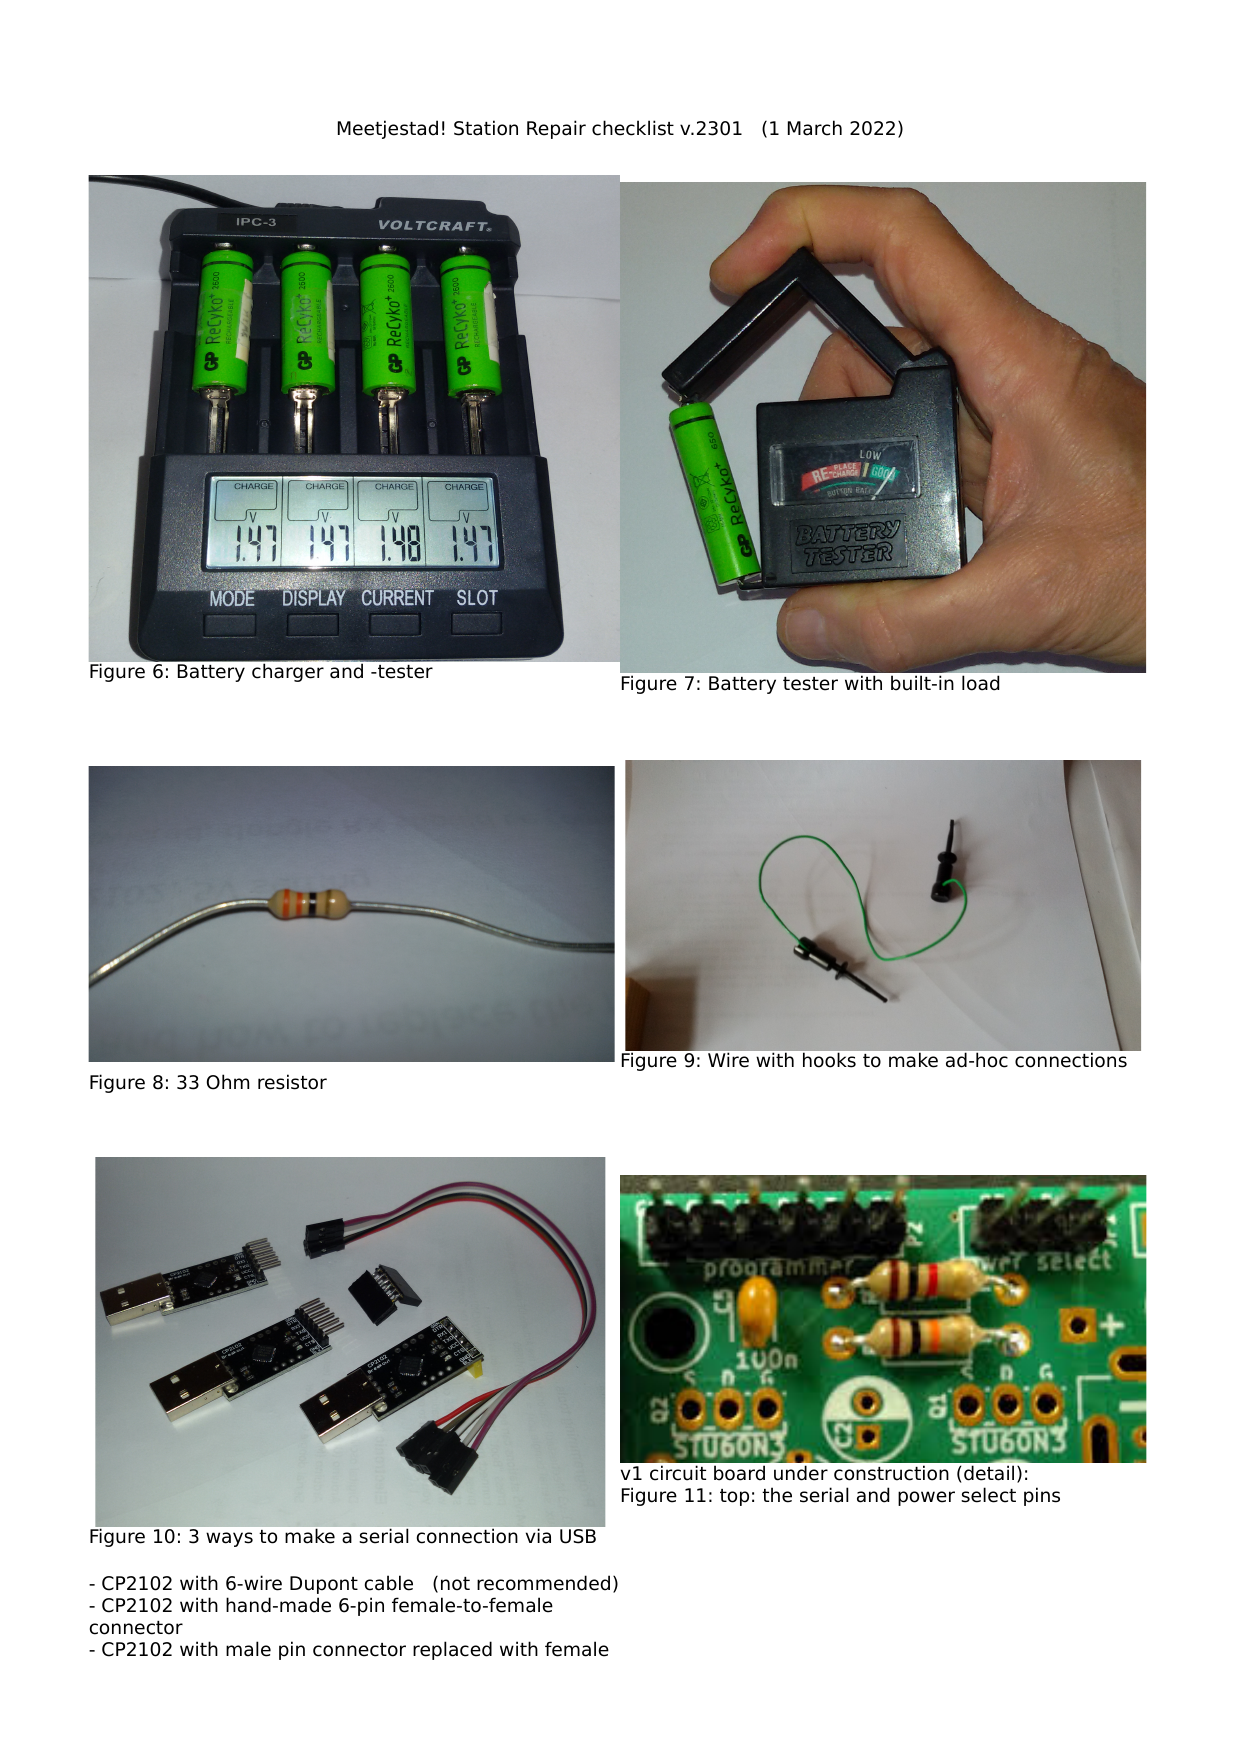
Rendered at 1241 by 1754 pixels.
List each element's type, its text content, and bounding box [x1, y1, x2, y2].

picture [620, 1175, 1147, 1463]
table_cell v1 circuit board under construction (detail): Figure 11: top: the serial and power select pins [620, 1154, 1152, 1661]
table_cell Figure 7: Battery tester with built-in load [620, 170, 1152, 707]
table_cell Figure 9: Wire with hooks to make ad-hoc connections [620, 754, 1152, 1107]
picture [711, 182, 901, 673]
picture [88, 766, 615, 1062]
table_cell Figure 8: 33 Ohm resistor [89, 754, 620, 1107]
table_cell [89, 170, 620, 362]
table_cell [89, 1107, 620, 1154]
table_cell Figure 6: Battery charger and -tester [89, 662, 620, 707]
picture [95, 1157, 606, 1527]
picture [88, 362, 620, 662]
table_cell [620, 1107, 1152, 1154]
table_cell [620, 707, 1152, 754]
table_cell Figure 10: 3 ways to make a serial connection via USB - CP2102 with 6-wire Dupont cable (not recommended) - CP2102 with hand-made 6-pin female-to-female connector - CP2102 with male pin connector replaced with female [89, 1154, 620, 1661]
picture [625, 760, 1142, 1051]
table_cell [89, 707, 620, 754]
